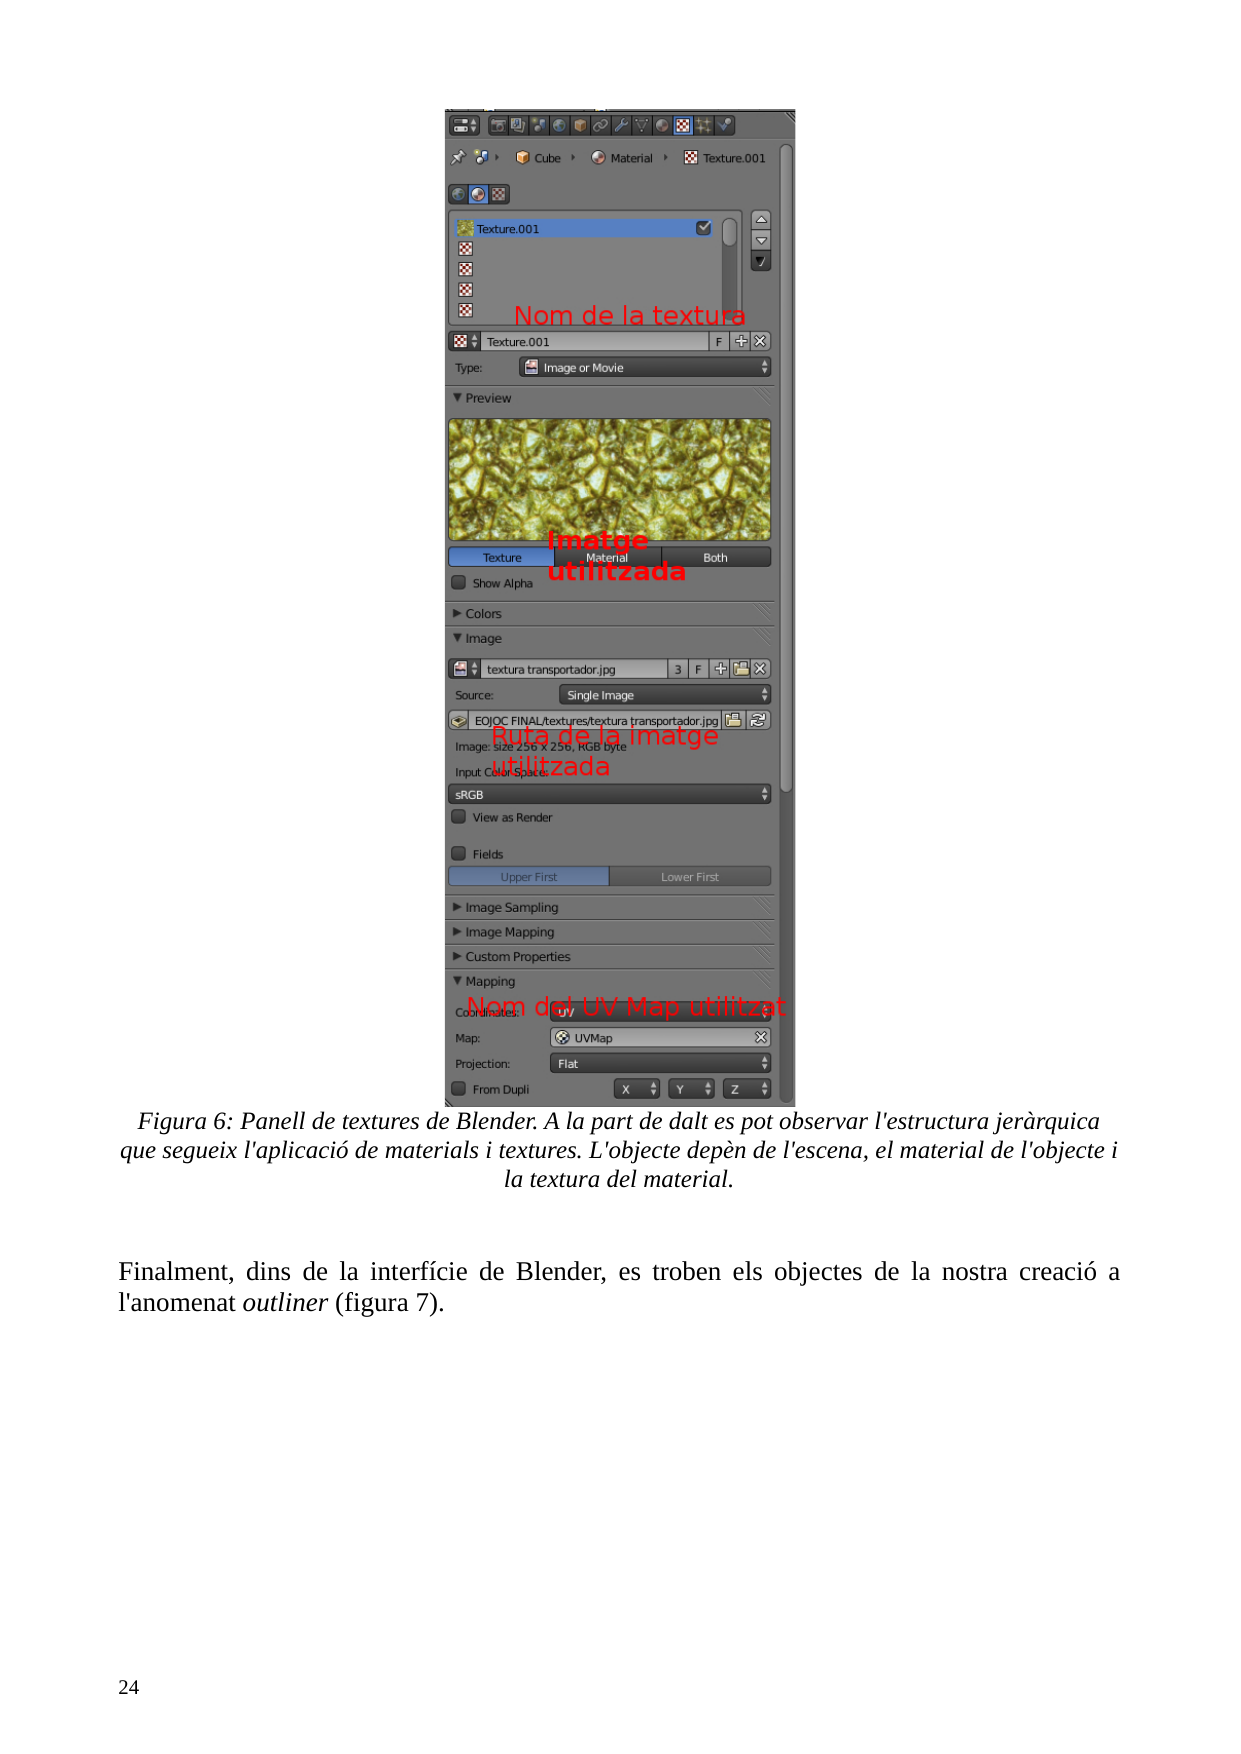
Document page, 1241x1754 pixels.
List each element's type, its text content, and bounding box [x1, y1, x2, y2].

picture [444, 109, 796, 1107]
text Figura 6: Panell de textures de Blender. A la part de dalt es pot observar l'estructura jeràrquica que segueix l'aplicació de materials i textures. L'objecte depèn de l'escena, el material de l'objecte i la textura del material. [118, 91, 1122, 1193]
text Finalment, dins de la interfície de Blender, es troben els objectes de la nostra creació a l'anomenat outliner (figura 7). [118, 1255, 1122, 1317]
